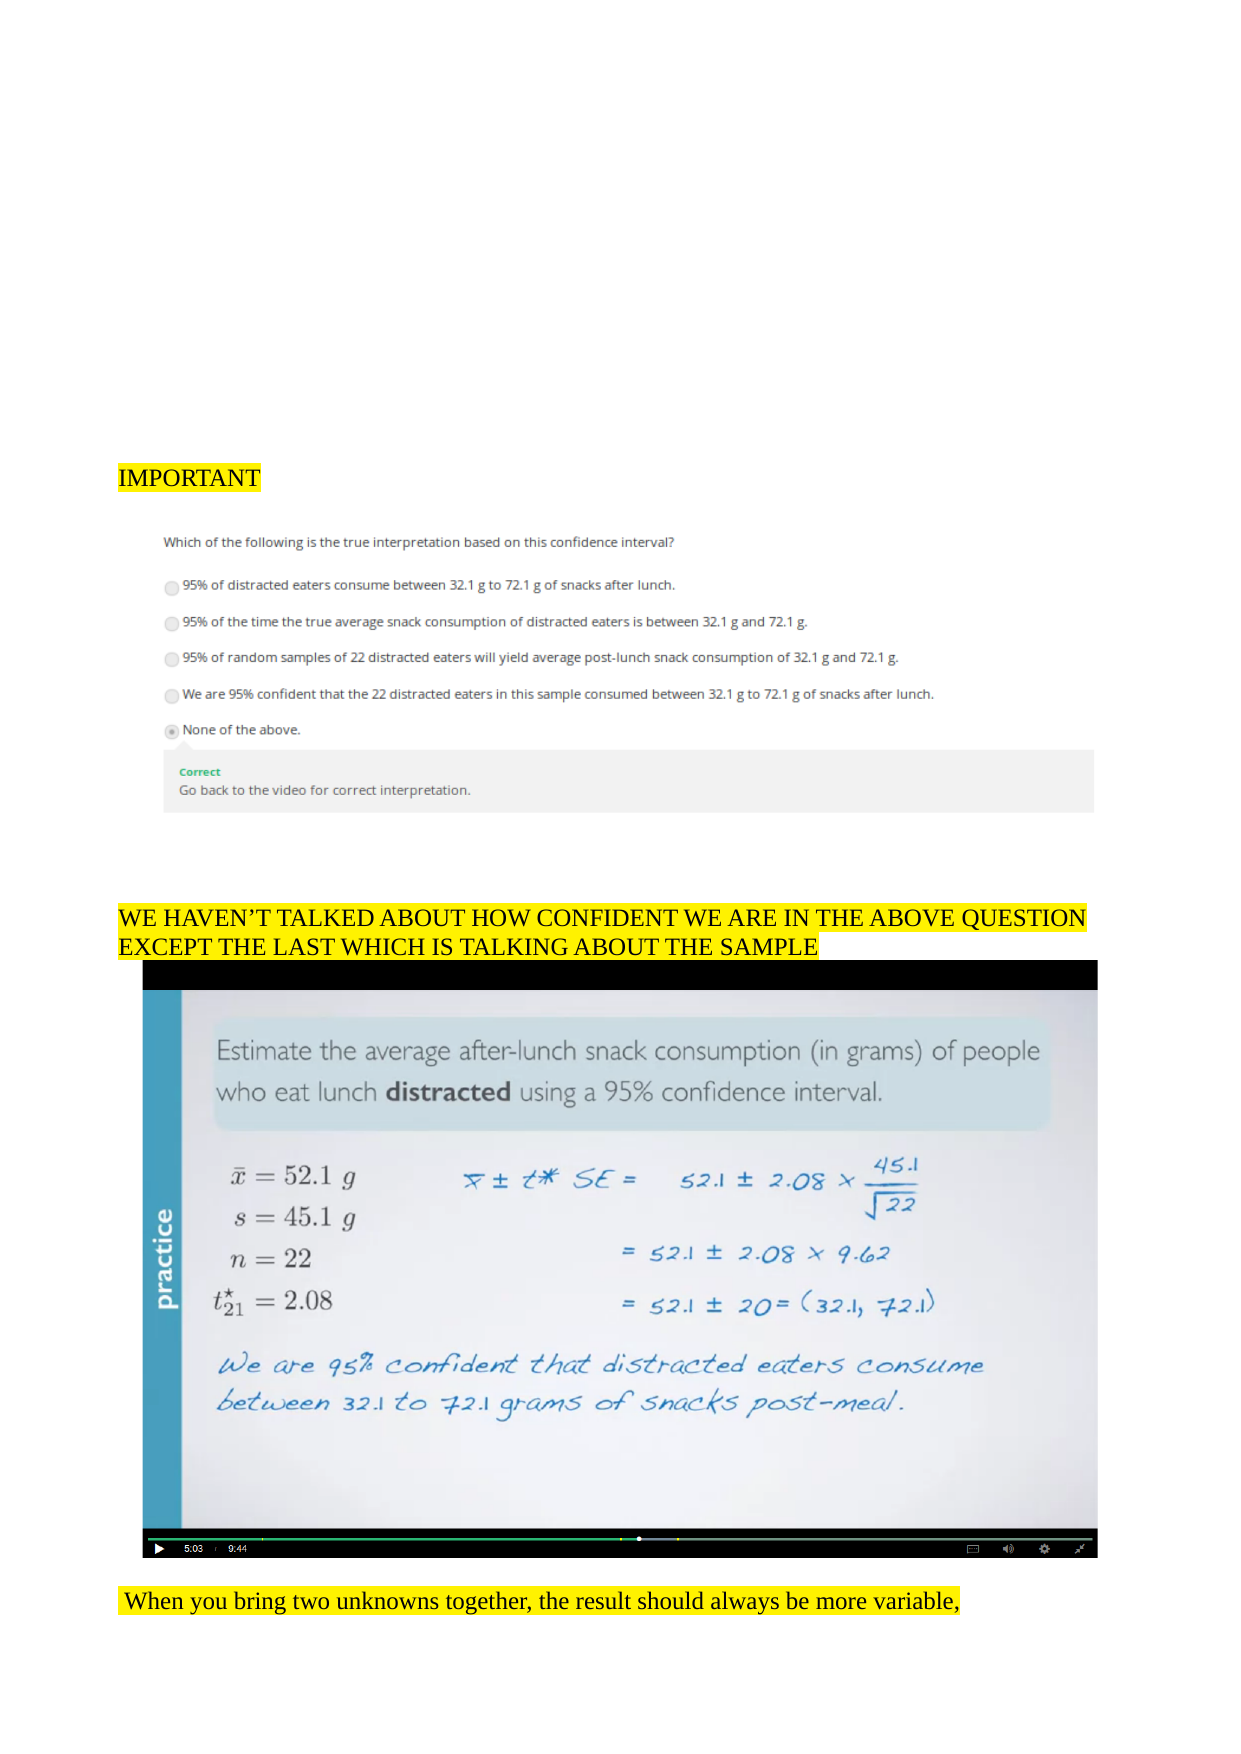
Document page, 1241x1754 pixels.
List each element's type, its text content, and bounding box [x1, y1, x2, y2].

picture [146, 516, 1095, 846]
picture [142, 960, 1098, 1558]
text WE HAVEN’T TALKED ABOUT HOW CONFIDENT WE ARE IN THE ABOVE QUESTION EXCEPT THE LAST WHICH IS TALKING ABOUT THE SAMPLE [118, 903, 1122, 960]
text When you bring two unknowns together, the result should always be more variable, [118, 1586, 1122, 1615]
text IMPORTANT [118, 463, 1122, 492]
